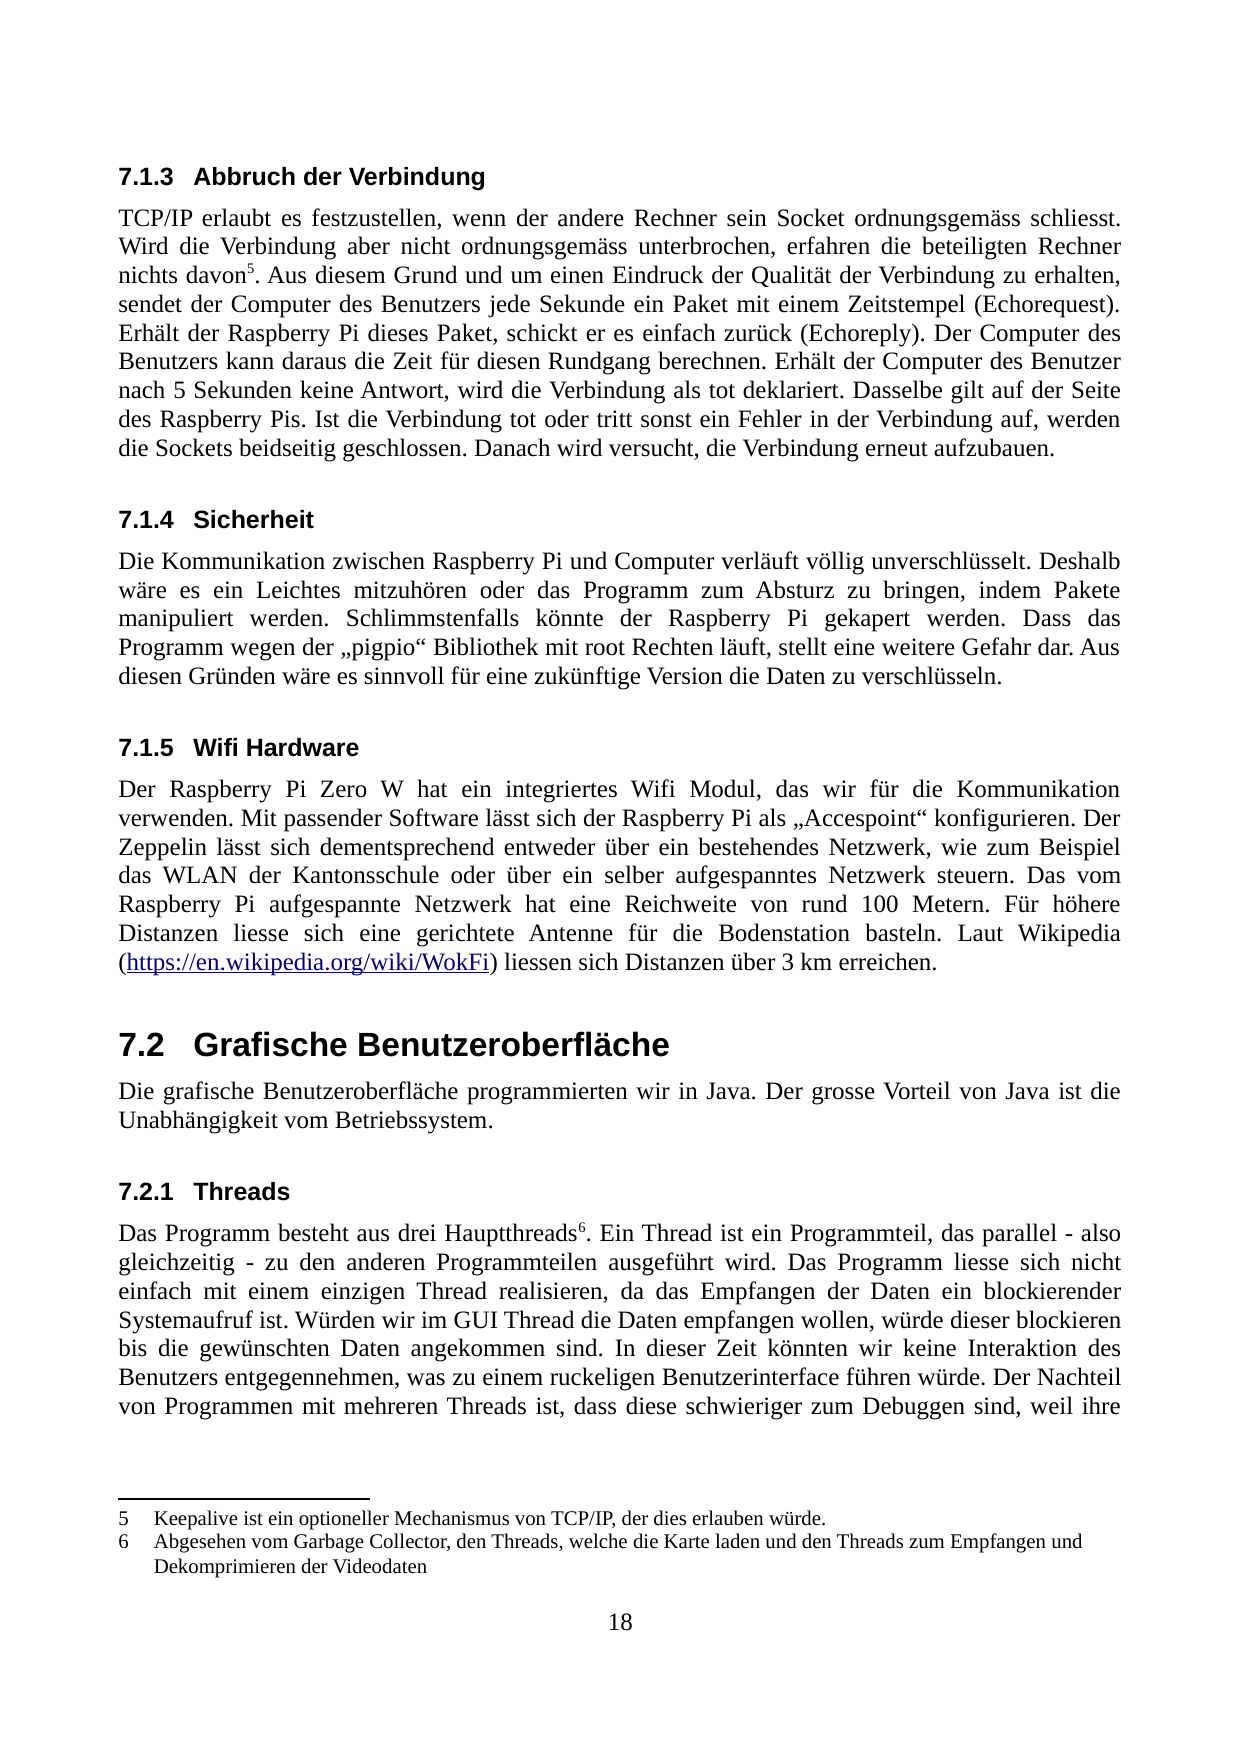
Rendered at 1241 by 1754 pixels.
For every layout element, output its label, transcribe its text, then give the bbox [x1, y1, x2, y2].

text Die grafische Benutzeroberfläche programmierten wir in Java. Der grosse Vorteil von Java ist die Unabhängigkeit vom Betriebssystem. [118, 1076, 1122, 1134]
text Das Programm besteht aus drei Hauptthreads. Ein Thread ist ein Programmteil, das parallel - also gleichzeitig - zu den anderen Programmteilen ausgeführt wird. Das Programm liesse sich nicht einfach mit einem einzigen Thread realisieren, da das Empfangen der Daten ein blockierender Systemaufruf ist. Würden wir im GUI Thread die Daten empfangen wollen, würde dieser blockieren bis die gewünschten Daten angekommen sind. In dieser Zeit könnten wir keine Interaktion des Benutzers entgegennehmen, was zu einem ruckeligen Benutzerinterface führen würde. Der Nachteil von Programmen mit mehreren Threads ist, dass diese schwieriger zum Debuggen sind, weil ihre [118, 1218, 1122, 1420]
subtitle Grafische Benutzeroberfläche [118, 1025, 1122, 1064]
text Der Raspberry Pi Zero W hat ein integriertes Wifi Modul, das wir für die Kommunikation verwenden. Mit passender Software lässt sich der Raspberry Pi als „Accespoint“ konfigurieren. Der Zeppelin lässt sich dementsprechend entweder über ein bestehendes Netzwerk, wie zum Beispiel das WLAN der Kantonsschule oder über ein selber aufgespanntes Netzwerk steuern. Das vom Raspberry Pi aufgespannte Netzwerk hat eine Reichweite von rund 100 Metern. Für höhere Distanzen liesse sich eine gerichtete Antenne für die Bodenstation basteln. Laut Wikipedia (https://en.wikipedia.org/wiki/WokFi) liessen sich Distanzen über 3 km erreichen. [118, 774, 1122, 976]
subtitle Threads [118, 1177, 1122, 1206]
text Die Kommunikation zwischen Raspberry Pi und Computer verläuft völlig unverschlüsselt. Deshalb wäre es ein Leichtes mitzuhören oder das Programm zum Absturz zu bringen, indem Pakete manipuliert werden. Schlimmstenfalls könnte der Raspberry Pi gekapert werden. Dass das Programm wegen der „pigpio“ Bibliothek mit root Rechten läuft, stellt eine weitere Gefahr dar. Aus diesen Gründen wäre es sinnvoll für eine zukünftige Version die Daten zu verschlüsseln. [118, 546, 1122, 690]
subtitle Abbruch der Verbindung [118, 161, 1122, 190]
text Abgesehen vom Garbage Collector, den Threads, welche die Karte laden und den Threads zum Empfangen und Dekomprimieren der Videodaten [118, 1529, 1122, 1578]
text Keepalive ist ein optioneller Mechanismus von TCP/IP, der dies erlauben würde. [118, 1505, 1122, 1529]
text TCP/IP erlaubt es festzustellen, wenn der andere Rechner sein Socket ordnungsgemäss schliesst. Wird die Verbindung aber nicht ordnungsgemäss unterbrochen, erfahren die beteiligten Rechner nichts davon. Aus diesem Grund und um einen Eindruck der Qualität der Verbindung zu erhalten, sendet der Computer des Benutzers jede Sekunde ein Paket mit einem Zeitstempel (Echorequest). Erhält der Raspberry Pi dieses Paket, schickt er es einfach zurück (Echoreply). Der Computer des Benutzers kann daraus die Zeit für diesen Rundgang berechnen. Erhält der Computer des Benutzer nach 5 Sekunden keine Antwort, wird die Verbindung als tot deklariert. Dasselbe gilt auf der Seite des Raspberry Pis. Ist die Verbindung tot oder tritt sonst ein Fehler in der Verbindung auf, werden die Sockets beidseitig geschlossen. Danach wird versucht, die Verbindung erneut aufzubauen. [118, 203, 1122, 461]
subtitle Sicherheit [118, 505, 1122, 533]
subtitle Wifi Hardware [118, 733, 1122, 762]
